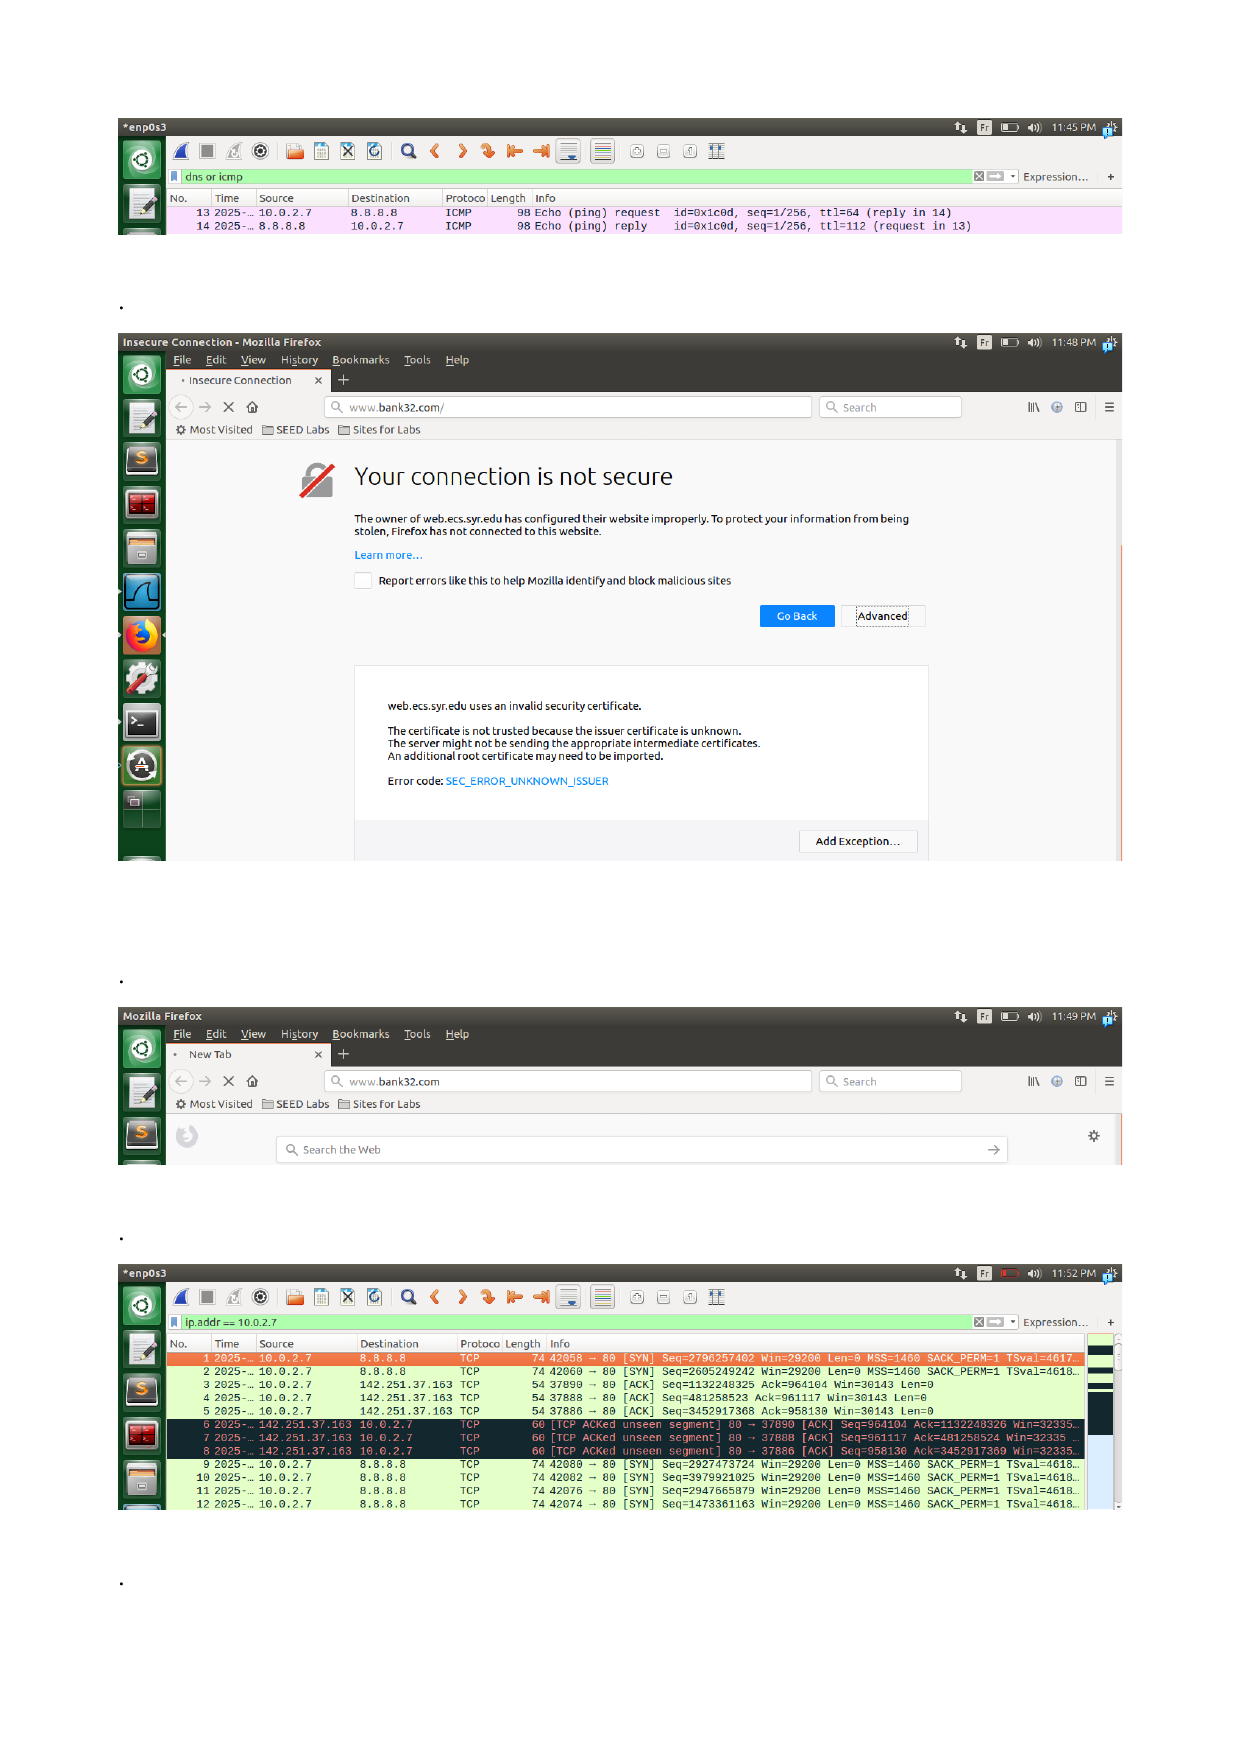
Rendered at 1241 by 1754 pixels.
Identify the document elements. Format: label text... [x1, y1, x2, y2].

picture [118, 1007, 1123, 1165]
picture [118, 333, 1123, 861]
picture [118, 1264, 1123, 1510]
text . [118, 1217, 1122, 1245]
picture [118, 118, 1123, 235]
text . [118, 960, 1122, 989]
text . [118, 1562, 1122, 1590]
text . [118, 286, 1122, 315]
